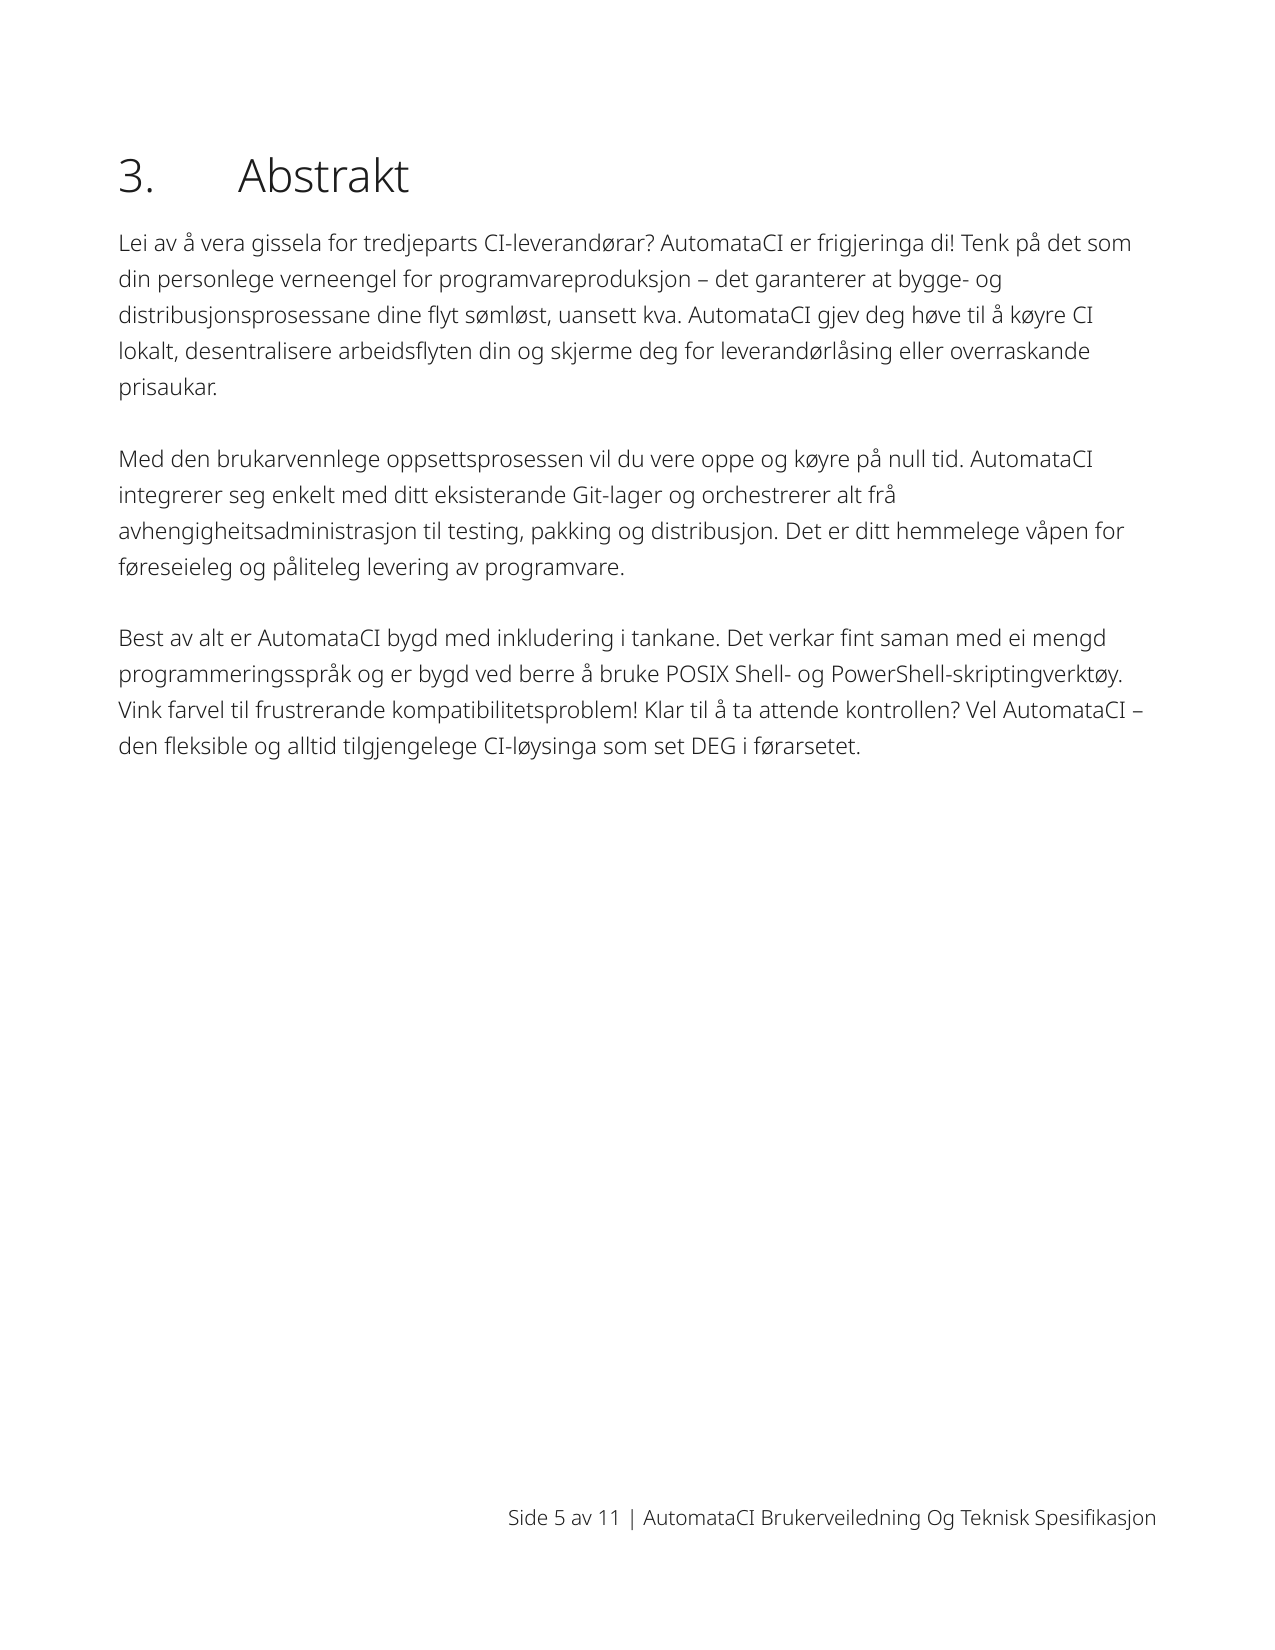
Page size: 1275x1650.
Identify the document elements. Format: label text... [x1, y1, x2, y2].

text Med den brukarvennlege oppsettsprosessen vil du vere oppe og køyre på null tid. AutomataCI integrerer seg enkelt med ditt eksisterande Git-lager og orchestrerer alt frå avhengigheitsadministrasjon til testing, pakking og distribusjon. Det er ditt hemmelege våpen for føreseieleg og påliteleg levering av programvare. [118, 443, 1157, 582]
text Best av alt er AutomataCI bygd med inkludering i tankane. Det verkar fint saman med ei mengd programmeringsspråk og er bygd ved berre å bruke POSIX Shell- og PowerShell-skriptingverktøy. Vink farvel til frustrerande kompatibilitetsproblem! Klar til å ta attende kontrollen? Vel AutomataCI – den fleksible og alltid tilgjengelege CI-løysinga som set DEG i førarsetet. [118, 622, 1157, 761]
text Lei av å vera gissela for tredjeparts CI-leverandørar? AutomataCI er frigjeringa di! Tenk på det som din personlege verneengel for programvareproduksjon – det garanterer at bygge- og distribusjonsprosessane dine flyt sømløst, uansett kva. AutomataCI gjev deg høve til å køyre CI lokalt, desentralisere arbeidsflyten din og skjerme deg for leverandørlåsing eller overraskande prisaukar. [118, 227, 1157, 402]
subtitle Abstrakt [118, 143, 1157, 206]
